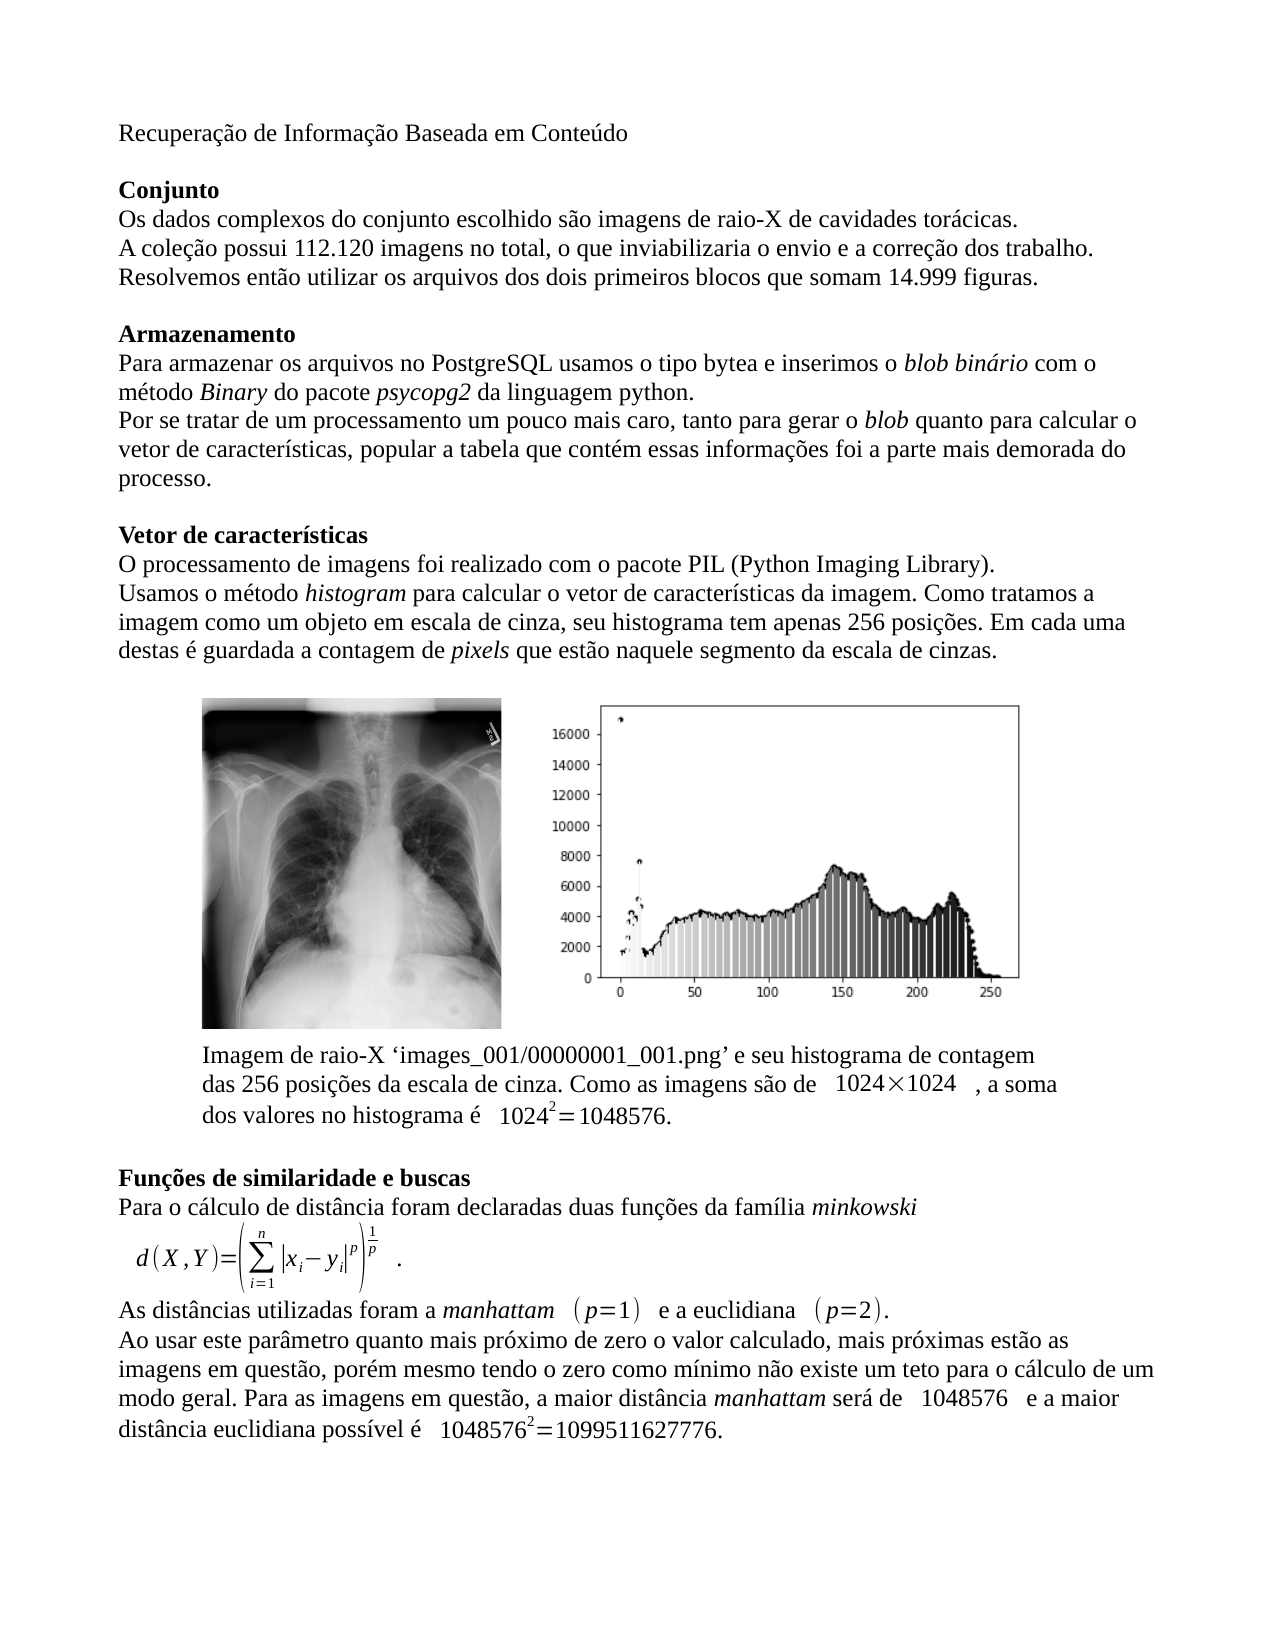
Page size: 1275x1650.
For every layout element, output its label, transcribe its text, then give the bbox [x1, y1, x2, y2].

text Por se tratar de um processamento um pouco mais caro, tanto para gerar o blob quanto para calcular o vetor de características, popular a tabela que contém essas informações foi a parte mais demorada do processo. [118, 406, 1157, 492]
text Para o cálculo de distância foram declaradas duas funções da família minkowski. [118, 1192, 1157, 1295]
picture [201, 698, 502, 1029]
table_cell Imagem de raio-X ‘images_001/00000001_001.png’ e seu histograma de contagem das 256 posições da escala de cinza. Como as imagens são de, a soma dos valores no histograma é [196, 1034, 1068, 1134]
text Recuperação de Informação Baseada em Conteúdo [118, 118, 1157, 147]
text Conjunto [118, 176, 1157, 204]
text Armazenamento [118, 319, 1157, 348]
picture [543, 698, 1027, 1007]
text Usamos o método histogram para calcular o vetor de características da imagem. Como tratamos a imagem como um objeto em escala de cinza, seu histograma tem apenas 256 posições. Em cada uma destas é guardada a contagem de pixels que estão naquele segmento da escala de cinzas. [118, 578, 1157, 664]
text Vetor de características [118, 521, 1157, 549]
text Os dados complexos do conjunto escolhido são imagens de raio-X de cavidades torácicas. [118, 204, 1157, 233]
table_header [196, 693, 501, 1034]
text Ao usar este parâmetro quanto mais próximo de zero o valor calculado, mais próximas estão as imagens em questão, porém mesmo tendo o zero como mínimo não existe um teto para o cálculo de um modo geral. Para as imagens em questão, a maior distância manhattam será dee a maior distância euclidiana possível é [118, 1326, 1157, 1443]
table_header [501, 693, 1068, 1034]
text Funções de similaridade e buscas [118, 1163, 1157, 1192]
text As distâncias utilizadas foram a manhattame a euclidiana [118, 1295, 1157, 1326]
text A coleção possui 112.120 imagens no total, o que inviabilizaria o envio e a correção dos trabalho. Resolvemos então utilizar os arquivos dos dois primeiros blocos que somam 14.999 figuras. [118, 233, 1157, 291]
text Para armazenar os arquivos no PostgreSQL usamos o tipo bytea e inserimos o blob binário com o método Binary do pacote psycopg2 da linguagem python. [118, 348, 1157, 406]
text O processamento de imagens foi realizado com o pacote PIL (Python Imaging Library). [118, 549, 1157, 578]
